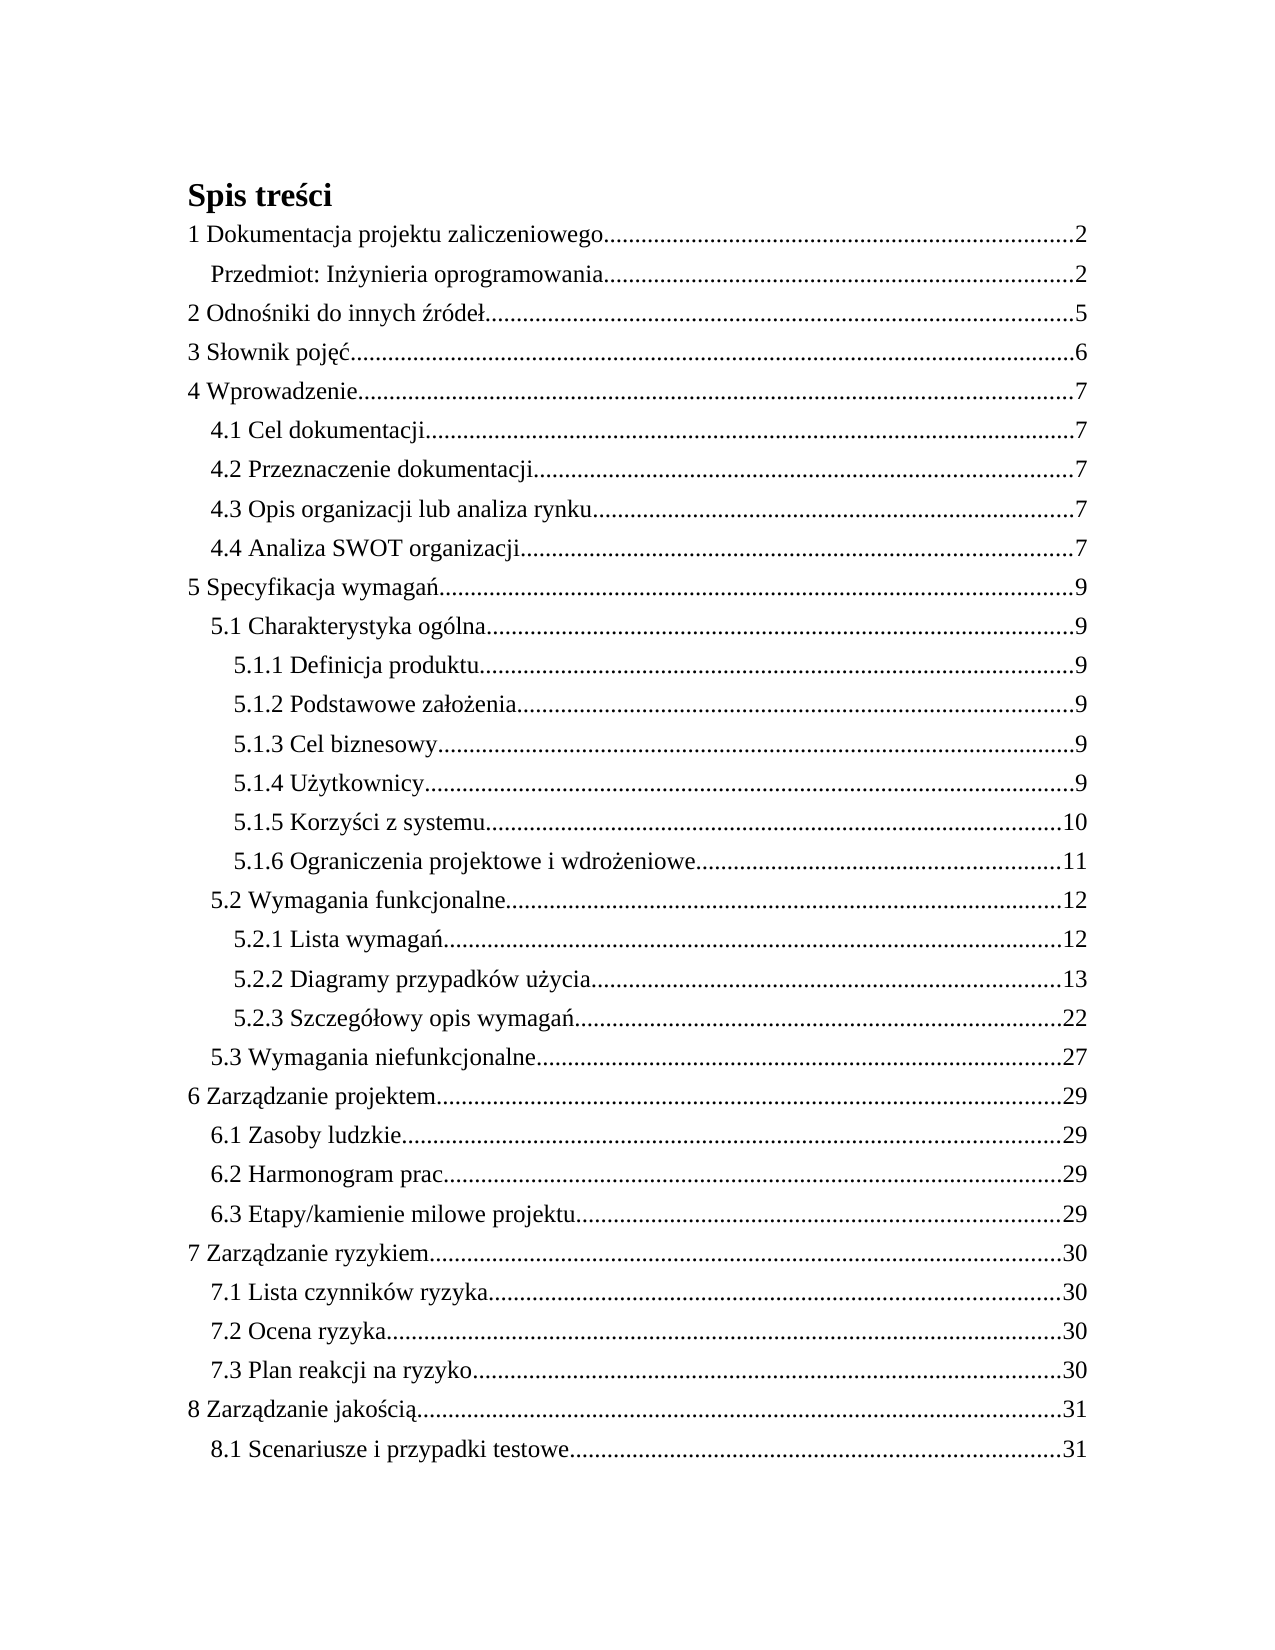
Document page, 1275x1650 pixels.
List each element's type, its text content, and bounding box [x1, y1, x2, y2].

text 4.2 Przeznaczenie dokumentacji 7 [210, 454, 1087, 483]
text 4.3 Opis organizacji lub analiza rynku 7 [210, 494, 1087, 522]
text 5.2.2 Diagramy przypadków użycia 13 [233, 964, 1087, 992]
text 6 Zarządzanie projektem 29 [187, 1081, 1087, 1110]
text 4.4 Analiza SWOT organizacji 7 [210, 533, 1087, 562]
text 5.2.3 Szczegółowy opis wymagań 22 [233, 1003, 1087, 1032]
text 3 Słownik pojęć 6 [187, 337, 1087, 366]
text 7.1 Lista czynników ryzyka 30 [210, 1277, 1087, 1306]
text 2 Odnośniki do innych źródeł 5 [187, 298, 1087, 327]
text 5.1.4 Użytkownicy 9 [233, 768, 1087, 797]
text 1 Dokumentacja projektu zaliczeniowego 2 [187, 219, 1087, 248]
text 8 Zarządzanie jakością 31 [187, 1394, 1087, 1423]
text 6.2 Harmonogram prac 29 [210, 1159, 1087, 1188]
text 7.2 Ocena ryzyka 30 [210, 1316, 1087, 1345]
text 5.1.1 Definicja produktu 9 [233, 650, 1087, 679]
text 5.1.3 Cel biznesowy 9 [233, 729, 1087, 757]
text 5.2 Wymagania funkcjonalne 12 [210, 885, 1087, 914]
text 6.3 Etapy/kamienie milowe projektu 29 [210, 1199, 1087, 1227]
text 5.2.1 Lista wymagań 12 [233, 924, 1087, 953]
text 8.1 Scenariusze i przypadki testowe 31 [210, 1434, 1087, 1462]
text 5 Specyfikacja wymagań 9 [187, 572, 1087, 601]
text 7.3 Plan reakcji na ryzyko 30 [210, 1355, 1087, 1384]
text 4 Wprowadzenie 7 [187, 376, 1087, 405]
text 7 Zarządzanie ryzykiem 30 [187, 1238, 1087, 1267]
text 5.1.2 Podstawowe założenia 9 [233, 689, 1087, 718]
text 5.1 Charakterystyka ogólna 9 [210, 611, 1087, 640]
text 5.1.5 Korzyści z systemu 10 [233, 807, 1087, 836]
text 6.1 Zasoby ludzkie 29 [210, 1120, 1087, 1149]
text 5.1.6 Ograniczenia projektowe i wdrożeniowe 11 [233, 846, 1087, 875]
text Przedmiot: Inżynieria oprogramowania 2 [210, 259, 1087, 287]
text 4.1 Cel dokumentacji 7 [210, 415, 1087, 444]
text 5.3 Wymagania niefunkcjonalne 27 [210, 1042, 1087, 1071]
subtitle Spis treści [187, 175, 1087, 213]
